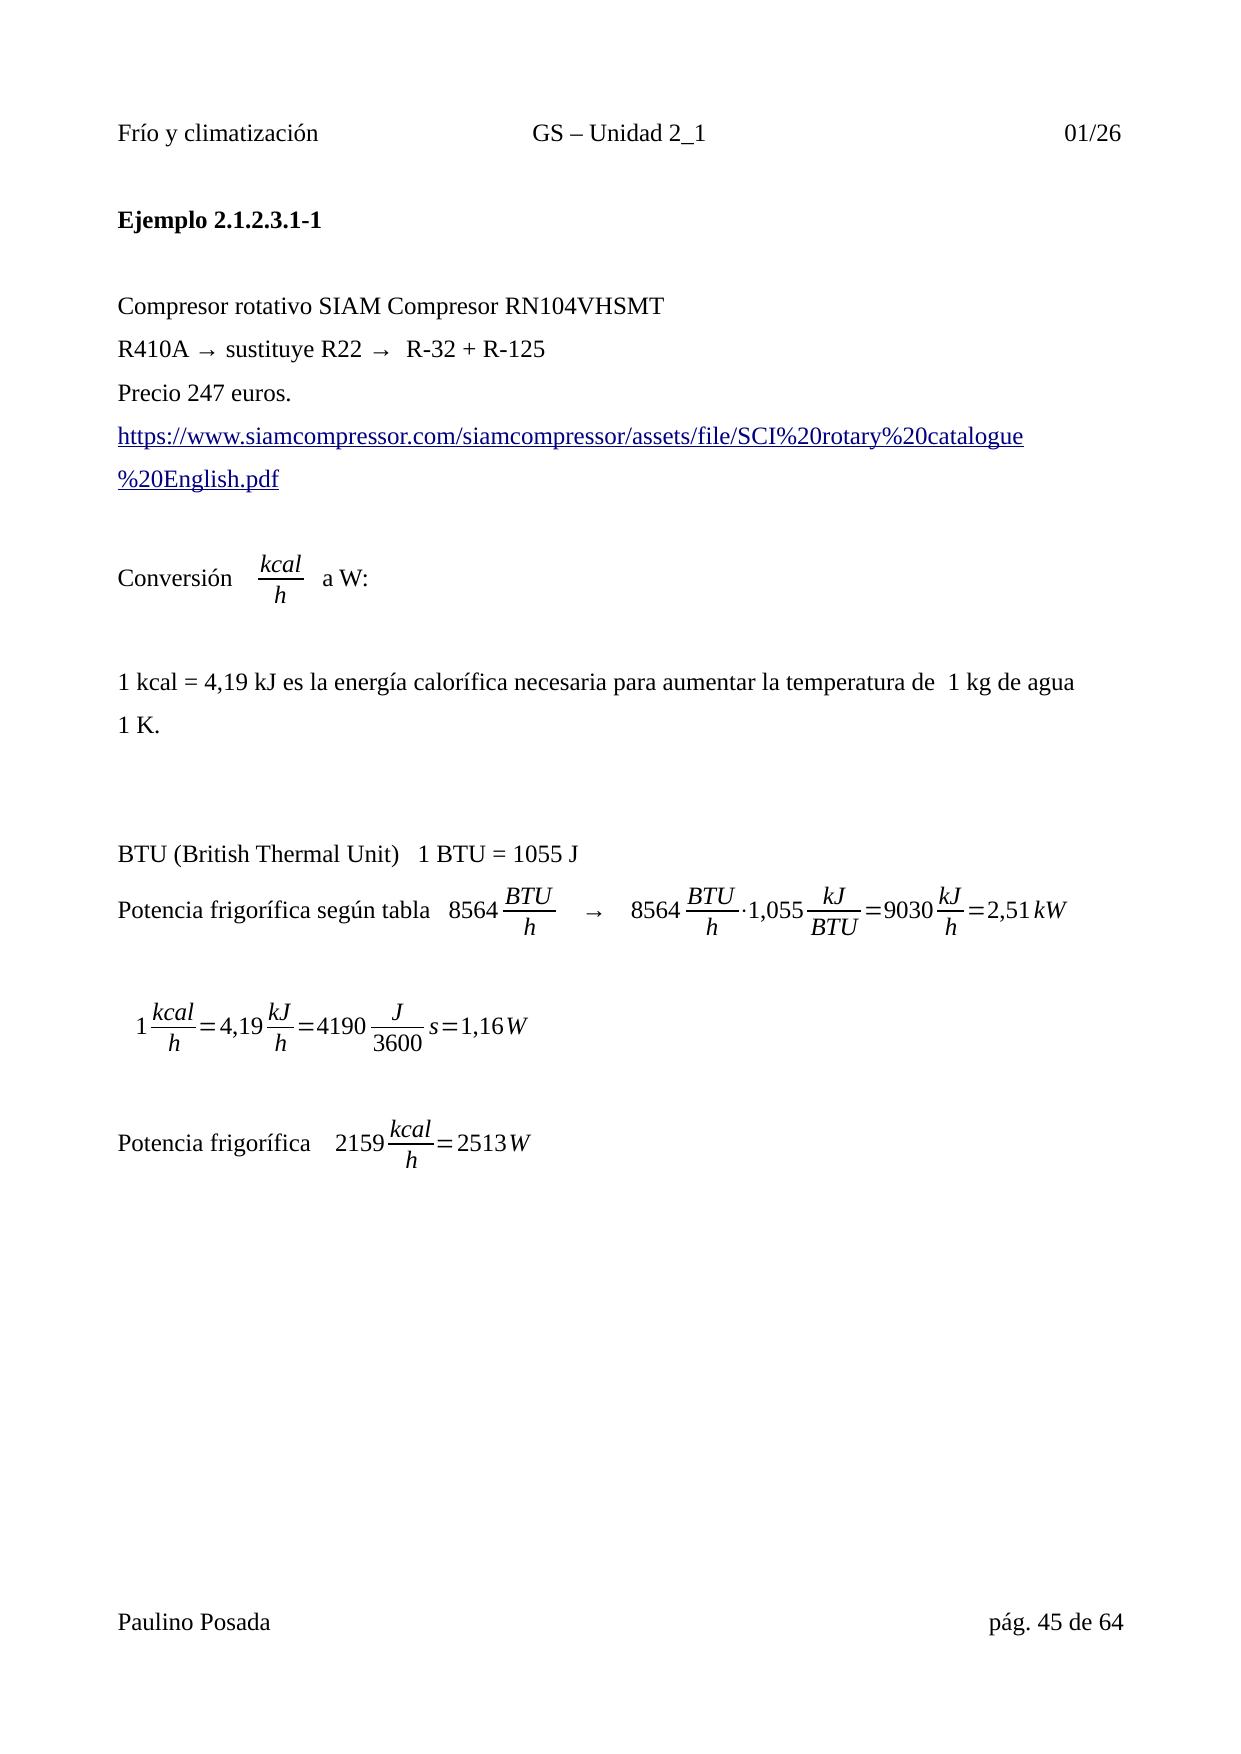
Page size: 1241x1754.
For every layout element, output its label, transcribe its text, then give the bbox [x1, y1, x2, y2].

text 1 kcal = 4,19 kJ es la energía calorífica necesaria para aumentar la temperatura de 1 kg de agua [117, 667, 1123, 695]
text BTU (British Thermal Unit) 1 BTU = 1055 J [117, 839, 1123, 868]
text Compresor rotativo SIAM Compresor RN104VHSMT [117, 291, 1123, 320]
text Ejemplo 2.1.2.3.1-1 [117, 205, 1123, 234]
text 1 K. [117, 710, 1123, 738]
text Conversión a W: [117, 550, 1123, 609]
text Potencia frigorífica [117, 1115, 1123, 1174]
text Precio 247 euros. [117, 378, 1123, 406]
text https://www.siamcompressor.com/siamcompressor/assets/file/SCI%20rotary%20catalogue%20English.pdf [117, 421, 1123, 493]
text Potencia frigorífica según tabla → [117, 882, 1123, 941]
text R410A → sustituye R22 → R-32 + R-125 [117, 334, 1123, 363]
